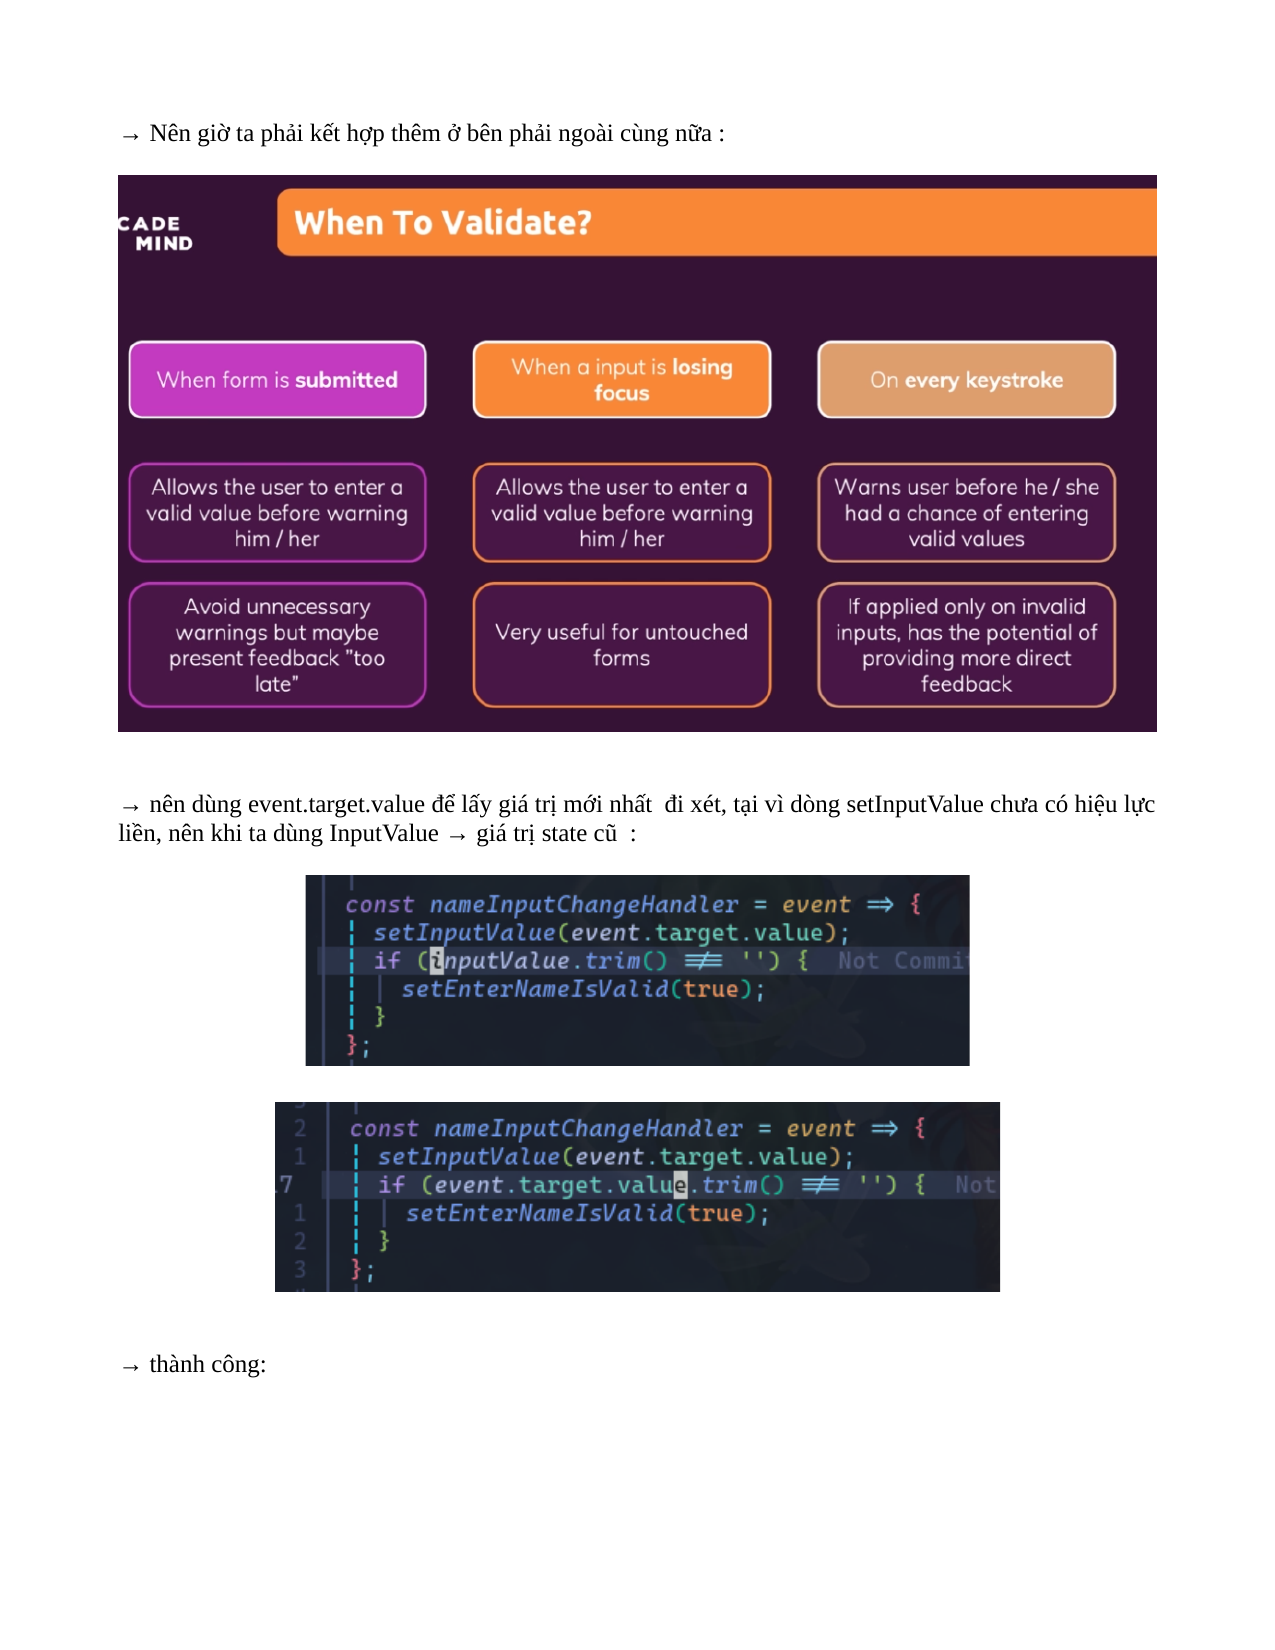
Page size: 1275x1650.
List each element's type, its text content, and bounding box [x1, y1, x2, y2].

picture [275, 1102, 1001, 1292]
text → thành công: [118, 1349, 1157, 1378]
text → nên dùng event.target.value để lấy giá trị mới nhất đi xét, tại vì dòng setInputValue chưa có hiệu lực liền, nên khi ta dùng InputValue → giá trị state cũ : [118, 789, 1157, 846]
picture [118, 175, 1157, 732]
picture [305, 875, 970, 1066]
text → Nên giờ ta phải kết hợp thêm ở bên phải ngoài cùng nữa : [118, 118, 1157, 147]
